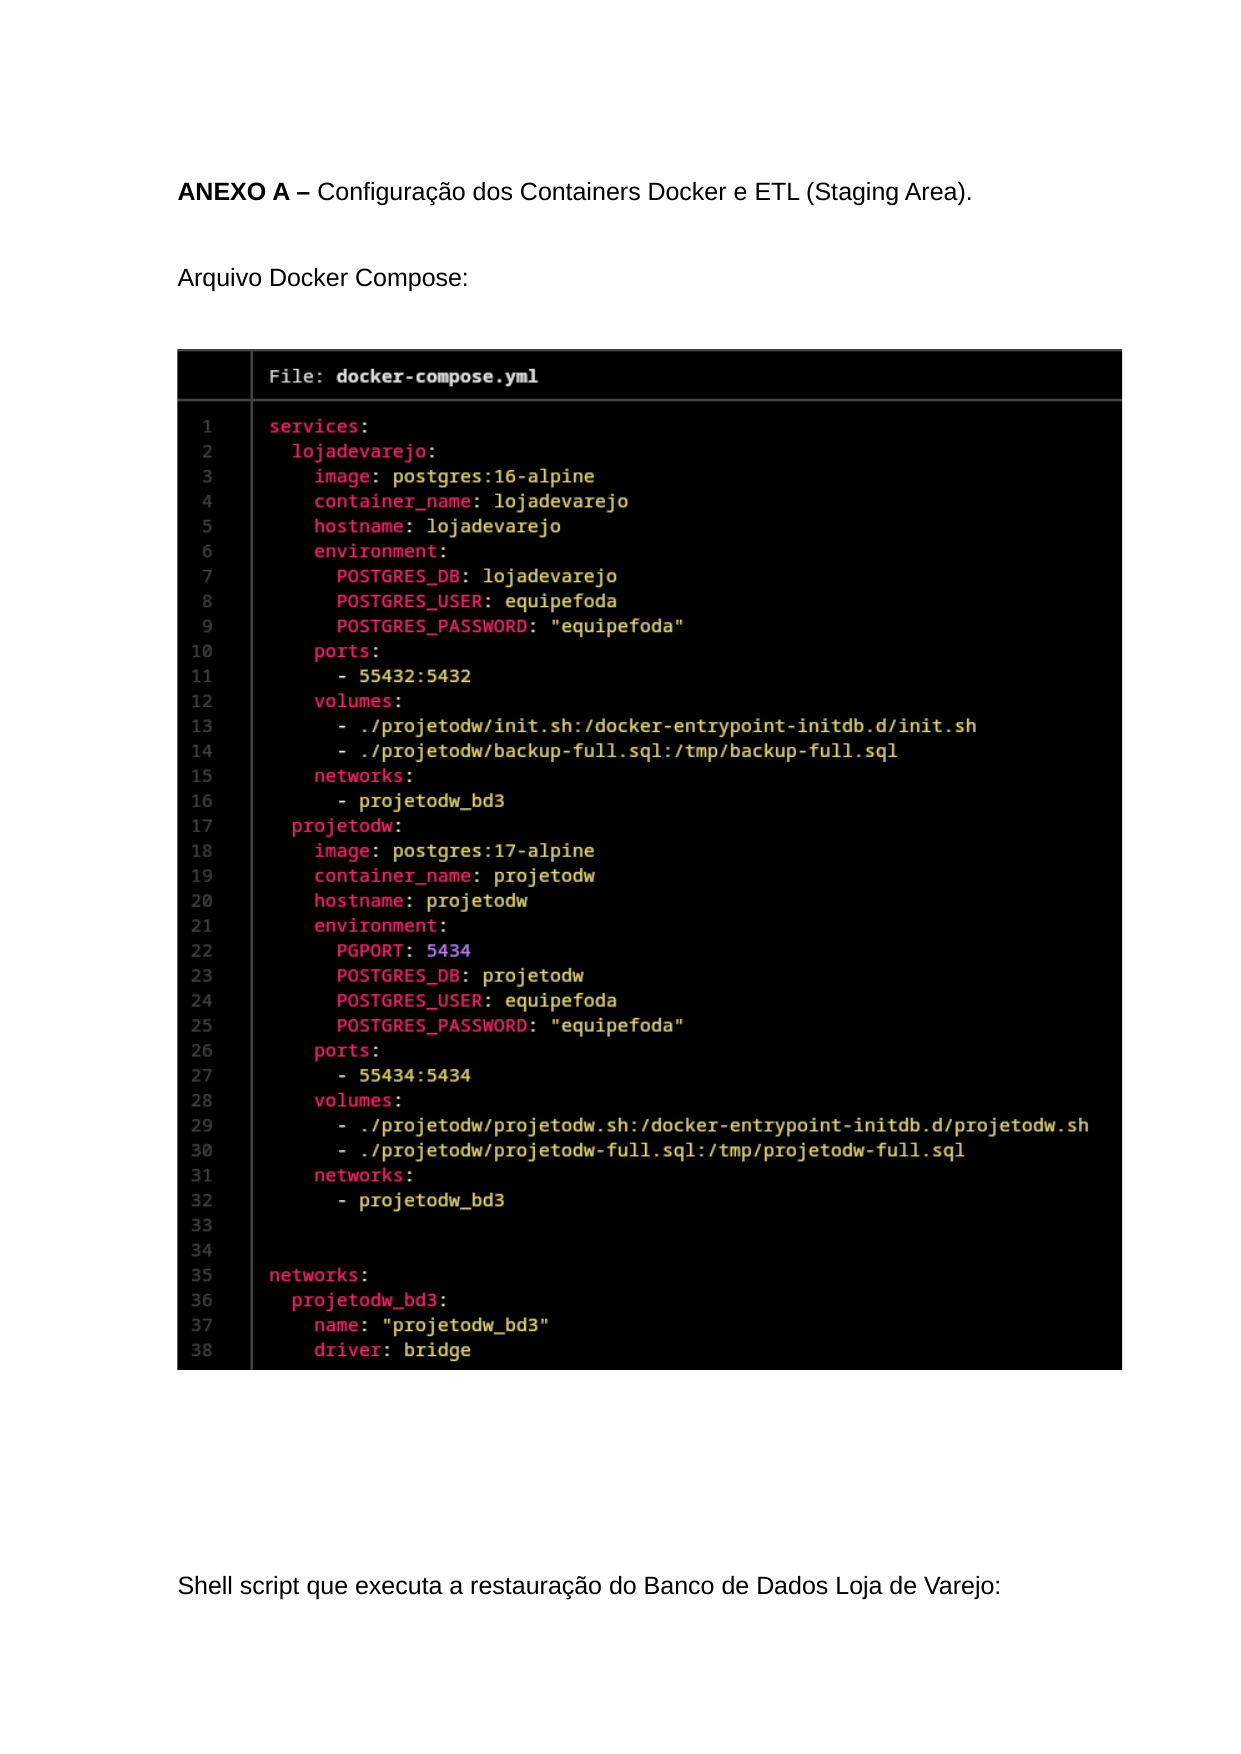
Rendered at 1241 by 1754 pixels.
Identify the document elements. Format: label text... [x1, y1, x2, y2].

text ANEXO A – Configuração dos Containers Docker e ETL (Staging Area). [177, 177, 1122, 206]
picture [177, 349, 1123, 1370]
text Shell script que executa a restauração do Banco de Dados Loja de Varejo: [177, 1571, 1122, 1599]
text Arquivo Docker Compose: [177, 263, 1122, 292]
